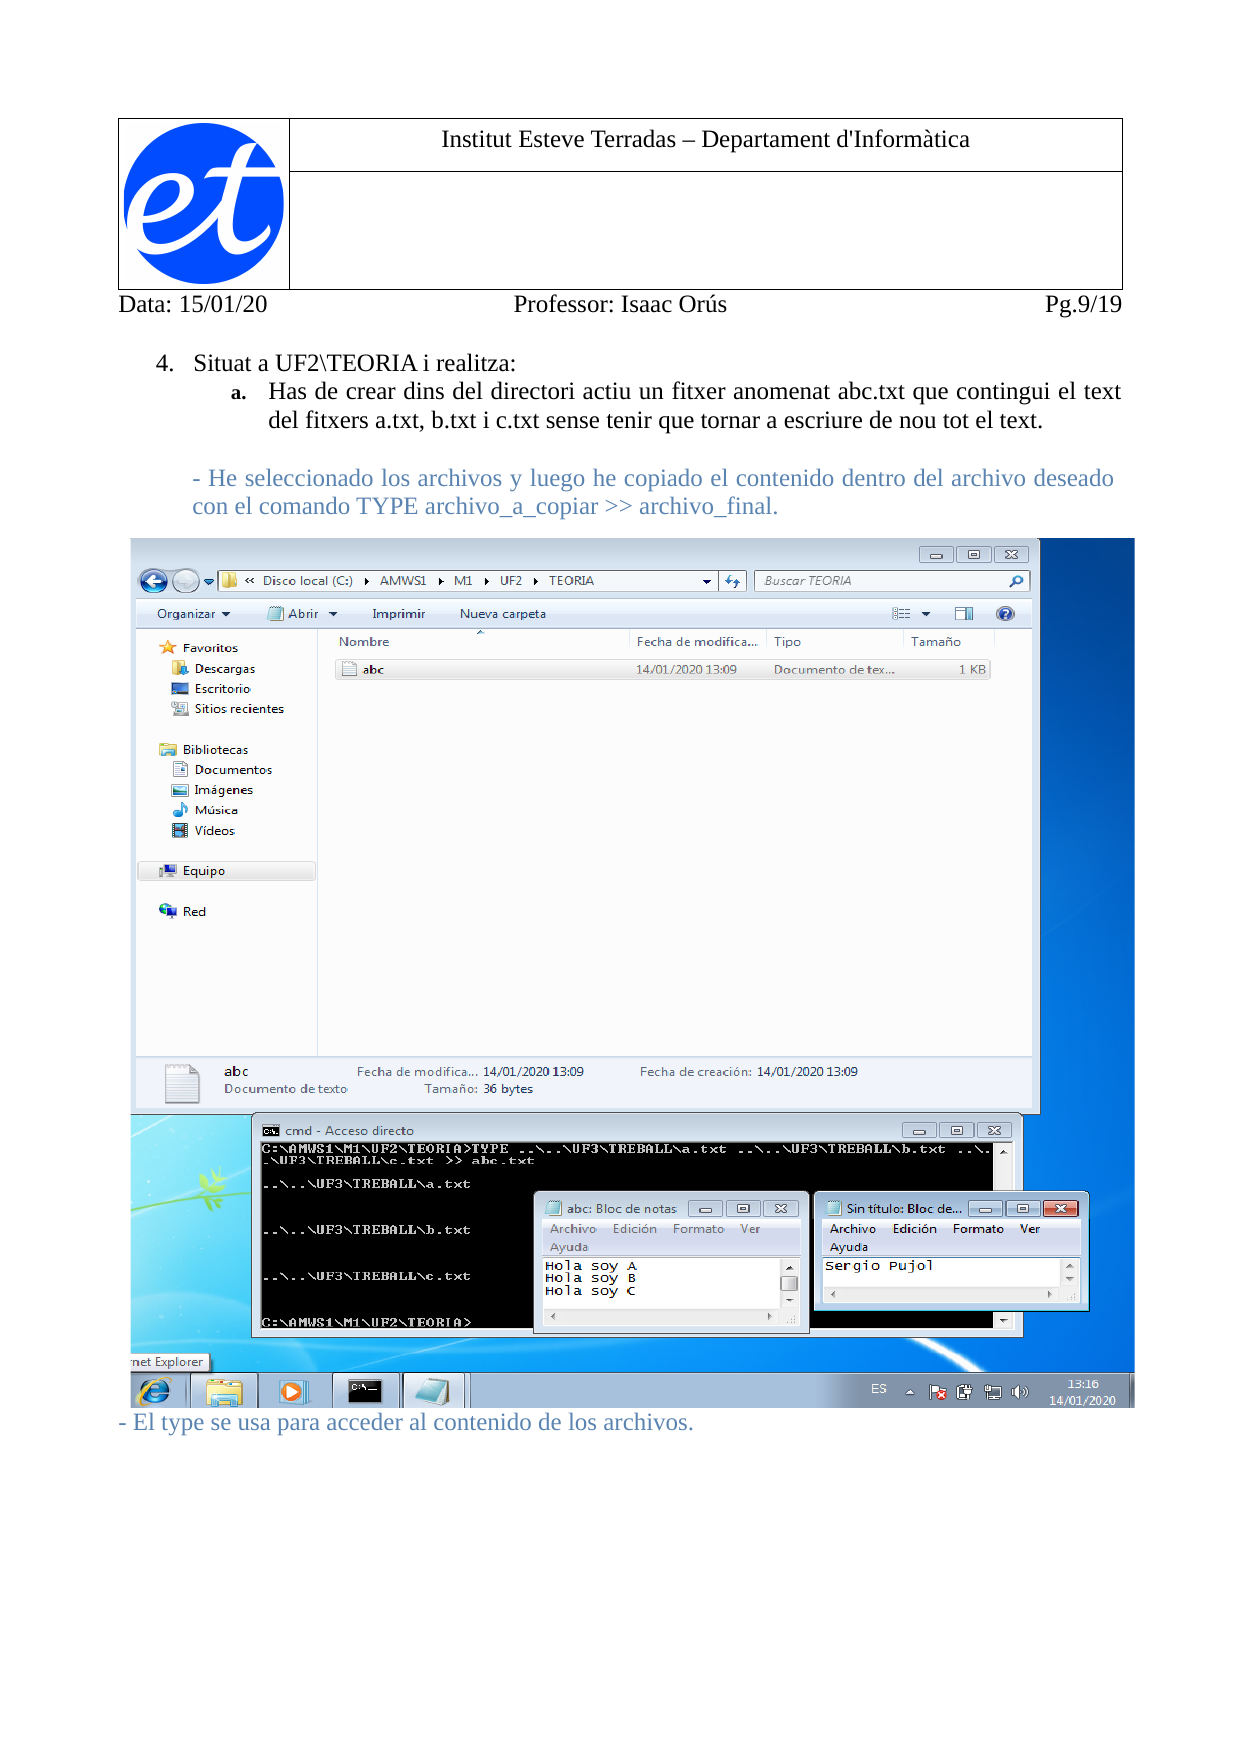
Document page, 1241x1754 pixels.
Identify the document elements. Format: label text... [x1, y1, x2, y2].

text - He seleccionado los archivos y luego he copiado el contenido dentro del archivo deseado con el comando TYPE archivo_a_copiar >> archivo_final. [118, 463, 1122, 520]
list Has de crear dins del directori actiu un fitxer anomenat abc.txt que contingui el text del fitxers a.txt, b.txt i c.txt sense tenir que tornar a escriure de nou tot el text. [231, 376, 1122, 434]
list Situat a UF2\TEORIA i realitza: [156, 348, 1122, 376]
text - El type se usa para acceder al contenido de los archivos. [118, 520, 1122, 1436]
picture [123, 123, 284, 284]
picture [130, 538, 1135, 1408]
